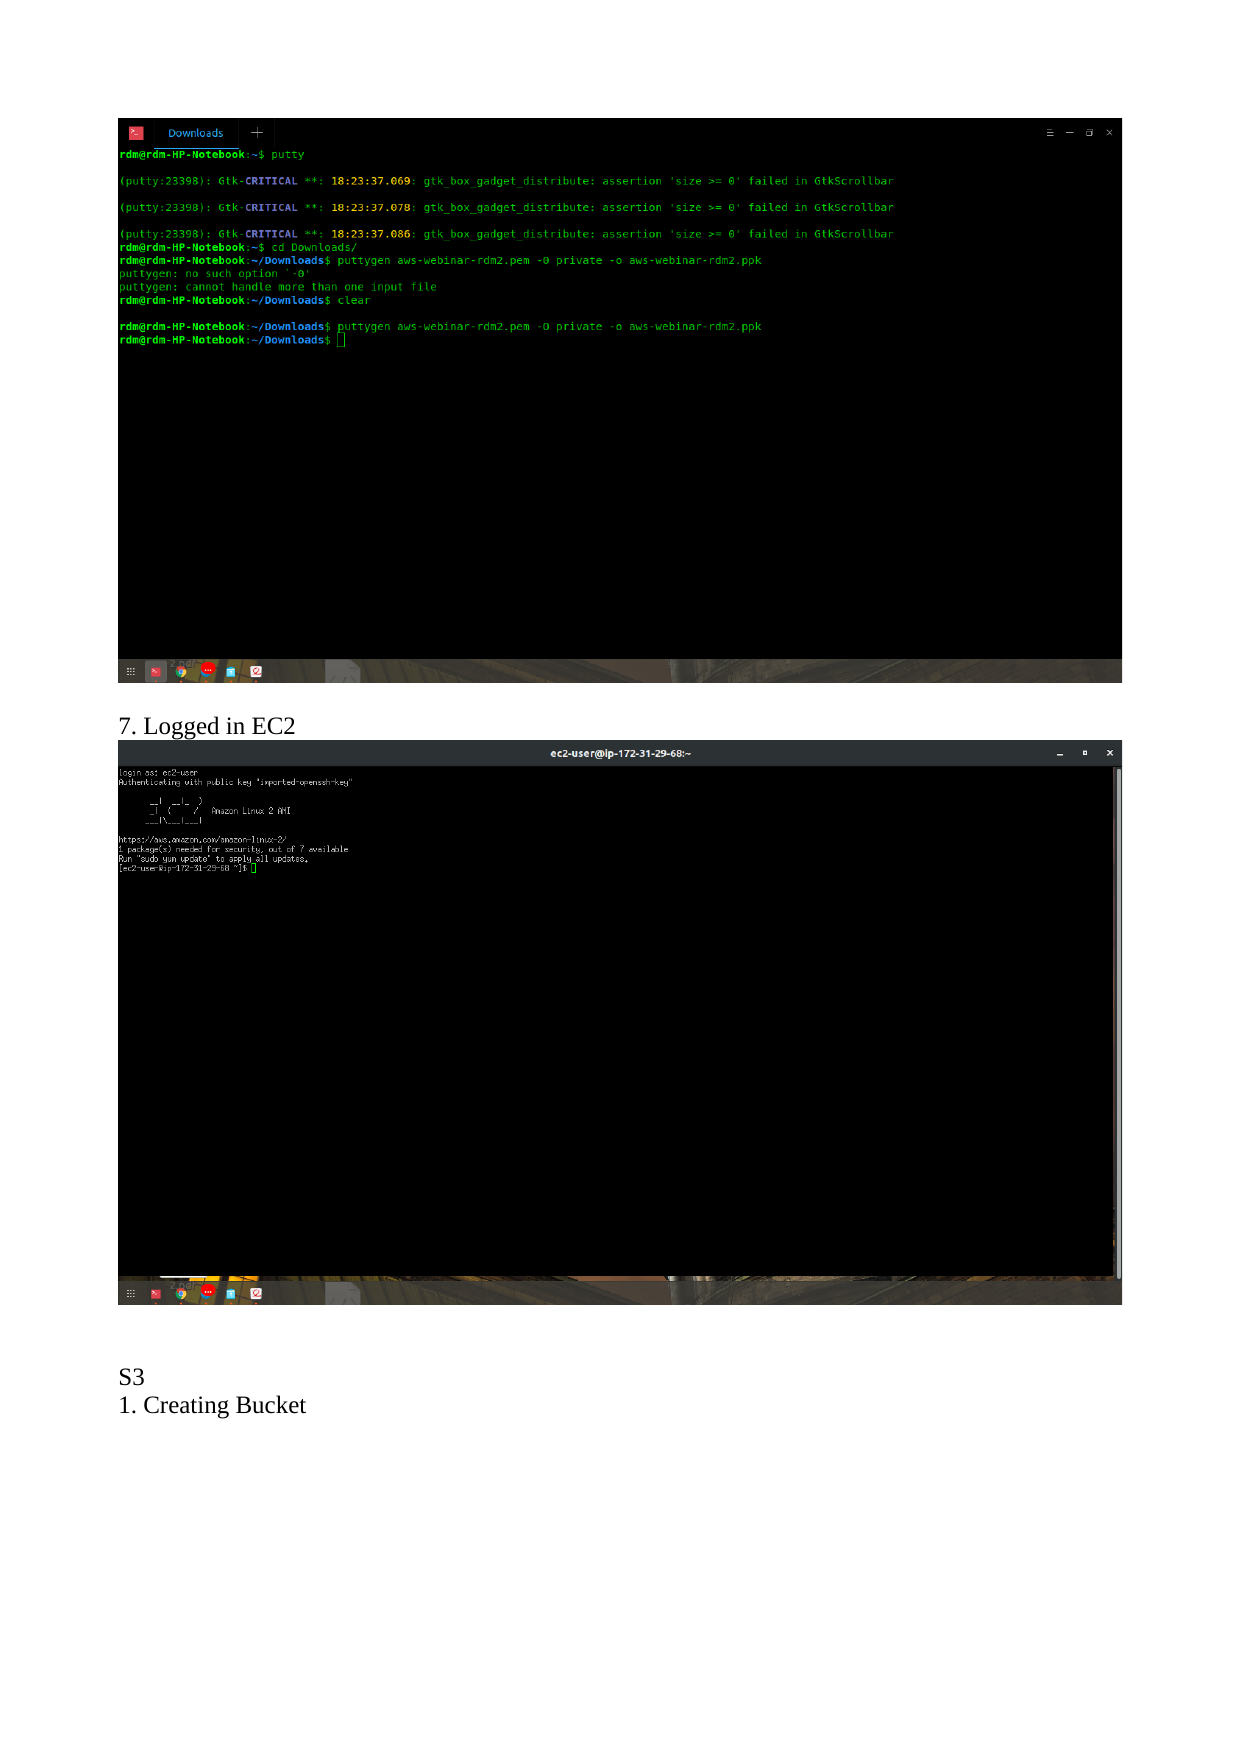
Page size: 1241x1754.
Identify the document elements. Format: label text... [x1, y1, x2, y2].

picture [118, 740, 1123, 1305]
text 7. Logged in EC2 [118, 711, 1122, 740]
text S3 [118, 1362, 1122, 1391]
picture [118, 118, 1123, 683]
text 1. Creating Bucket [118, 1391, 1122, 1419]
